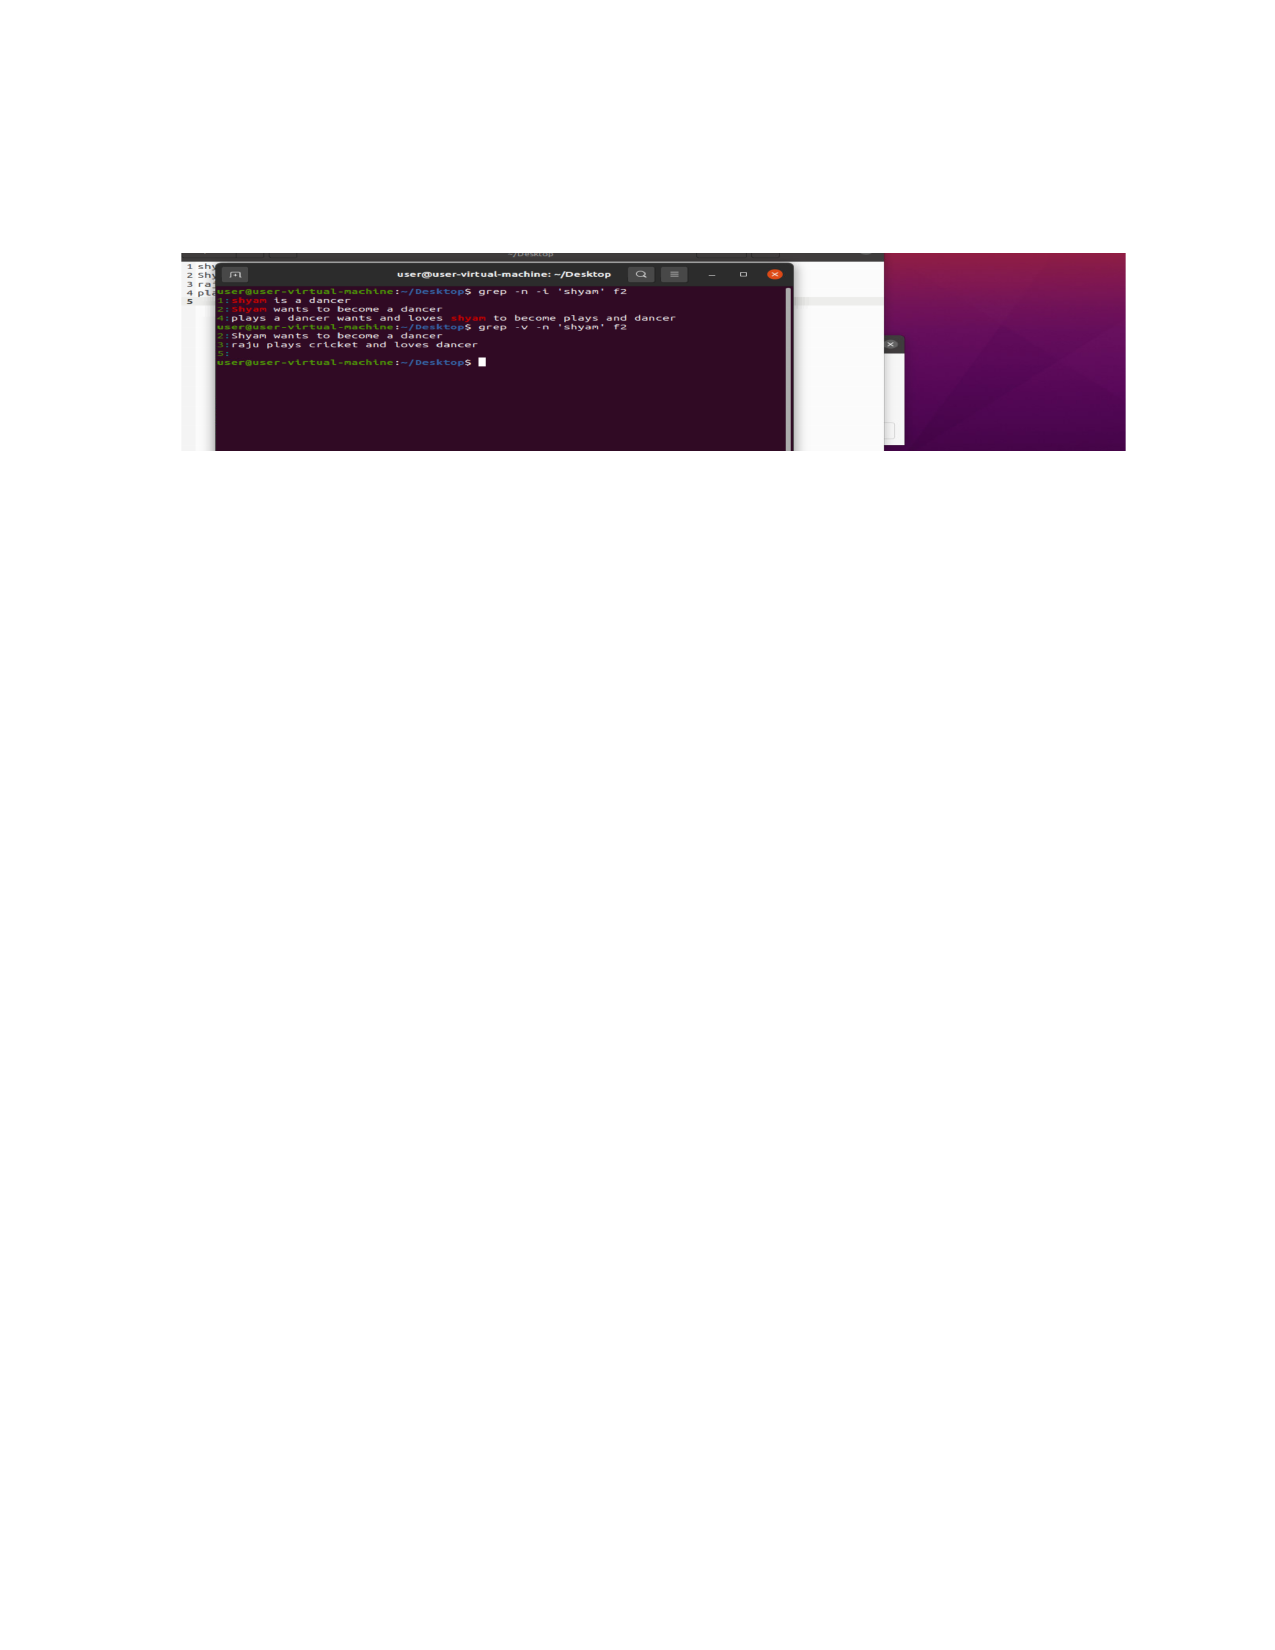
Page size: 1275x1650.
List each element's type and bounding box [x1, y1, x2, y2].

picture [181, 253, 1126, 451]
